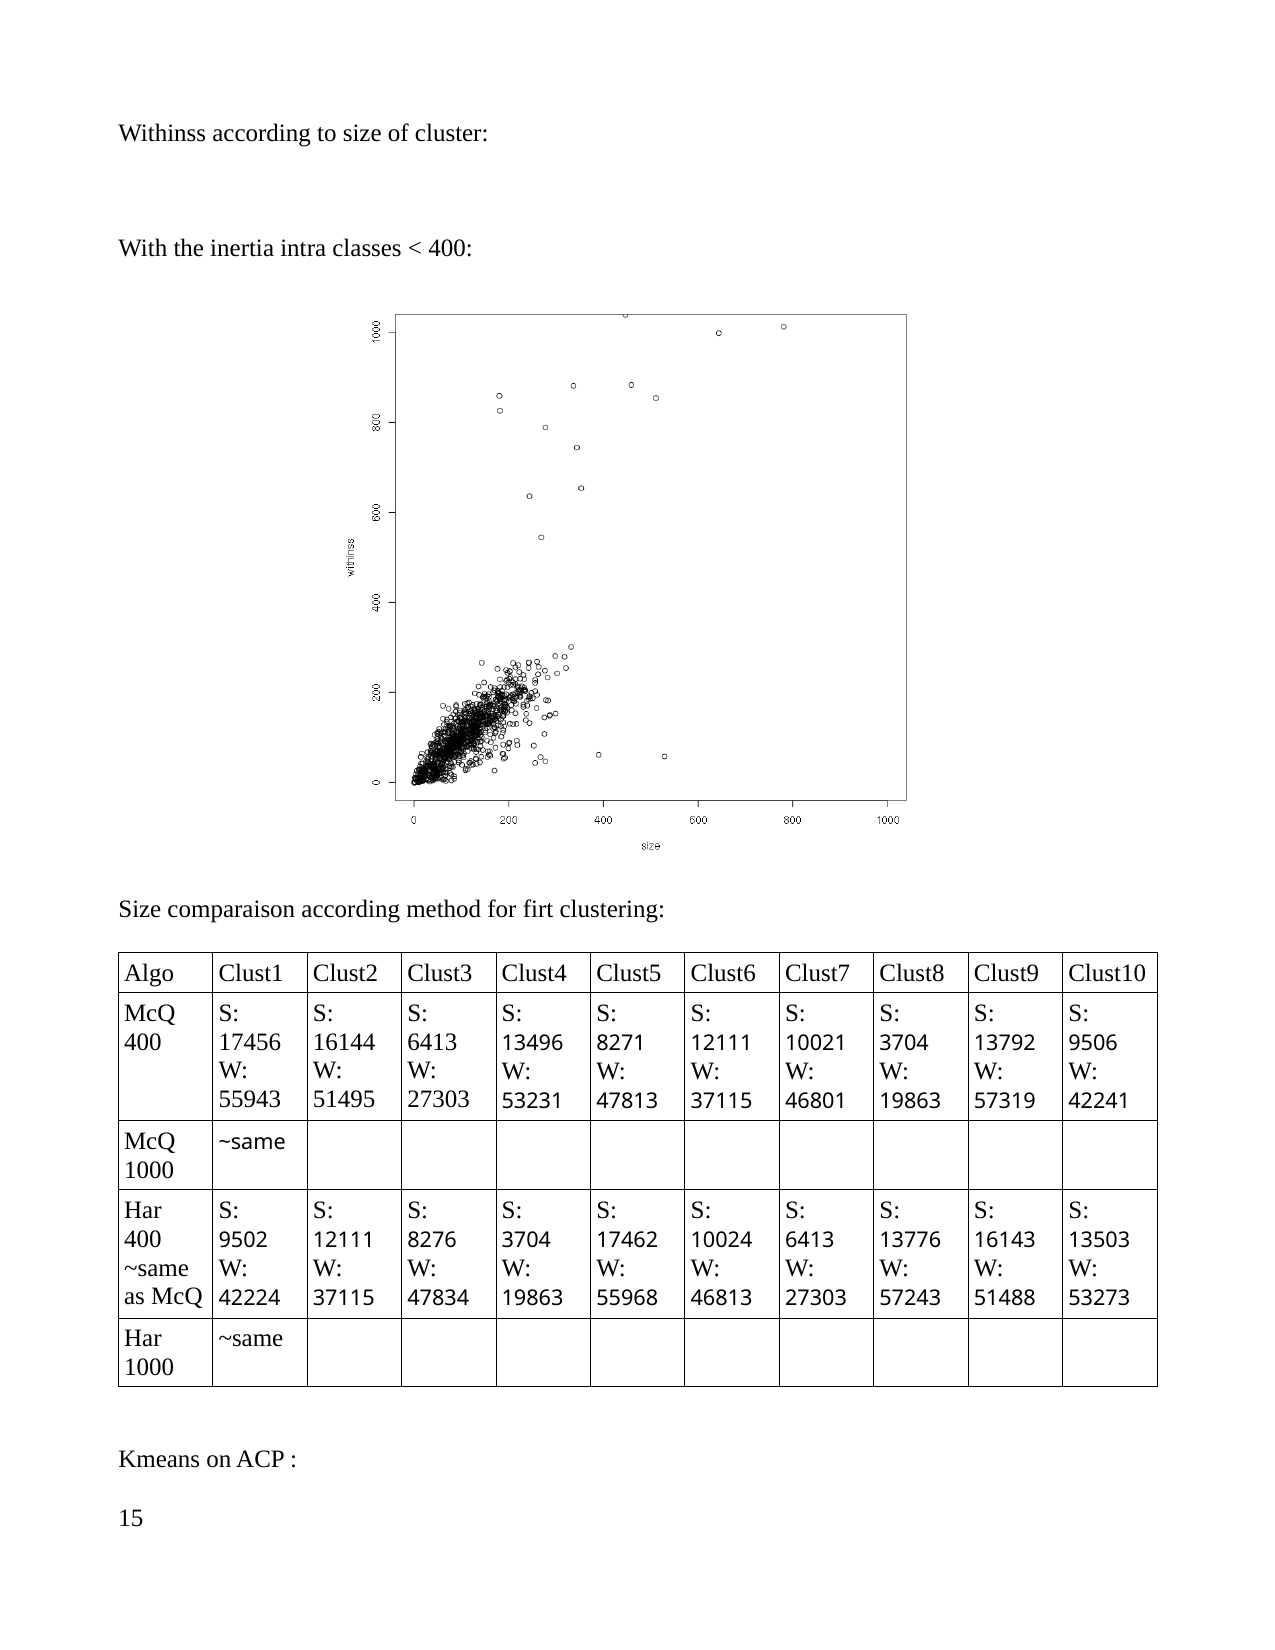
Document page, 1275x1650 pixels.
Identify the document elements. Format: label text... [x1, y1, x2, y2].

table_header Clust10 [1063, 953, 1157, 992]
table_cell S: 16143 W: 51488 [969, 1190, 1062, 1317]
table_header Clust9 [969, 953, 1062, 992]
table_cell Har 1000 [119, 1319, 212, 1386]
table_cell S: 3704 W: 19863 [497, 1190, 590, 1317]
table_cell ~same [213, 1121, 307, 1189]
table_cell S: 13496 W: 53231 [497, 993, 590, 1120]
table_header Clust5 [591, 953, 684, 992]
table_cell Har 400 ~same as McQ [119, 1190, 212, 1317]
table_cell S: 3704 W: 19863 [874, 993, 968, 1120]
table_cell McQ 1000 [119, 1121, 212, 1189]
table_cell [1063, 1121, 1157, 1189]
table_cell S: 8271 W: 47813 [591, 993, 684, 1120]
table_cell S: 9502 W: 42224 [213, 1190, 307, 1317]
table_cell S: 9506 W: 42241 [1063, 993, 1157, 1120]
text Withinss according to size of cluster: [118, 118, 1157, 147]
table_header Clust3 [402, 953, 496, 992]
table_cell S: 10024 W: 46813 [685, 1190, 779, 1317]
table_cell [402, 1319, 496, 1386]
table_header Clust8 [874, 953, 968, 992]
table_cell S: 13776 W: 57243 [874, 1190, 968, 1317]
table_cell S: 13792 W: 57319 [969, 993, 1062, 1120]
table_cell [780, 1319, 873, 1386]
table_cell [969, 1319, 1062, 1386]
table_cell S: 13503 W: 53273 [1063, 1190, 1157, 1317]
picture [342, 261, 933, 866]
table_header Clust2 [308, 953, 401, 992]
table_header Clust4 [497, 953, 590, 992]
table_cell [308, 1319, 401, 1386]
table_cell S: 17462 W: 55968 [591, 1190, 684, 1317]
text With the inertia intra classes < 400: [118, 233, 1157, 262]
table_cell [685, 1121, 779, 1189]
table_cell McQ 400 [119, 993, 212, 1120]
table_cell S: 10021 W: 46801 [780, 993, 873, 1120]
table_cell S: 16144 W: 51495 [308, 993, 401, 1120]
table_header Clust1 [213, 953, 307, 992]
text Size comparaison according method for firt clustering: [118, 894, 1157, 923]
table_cell S: 12111 W: 37115 [308, 1190, 401, 1317]
text Kmeans on ACP : [118, 1444, 1157, 1473]
table_cell S: 8276 W: 47834 [402, 1190, 496, 1317]
table_cell [591, 1319, 684, 1386]
table_cell S: 17456 W: 55943 [213, 993, 307, 1120]
table_cell [308, 1121, 401, 1189]
table_cell [591, 1121, 684, 1189]
table_cell [969, 1121, 1062, 1189]
table_cell [497, 1121, 590, 1189]
table_cell [685, 1319, 779, 1386]
table_header Algo [119, 953, 212, 992]
table_cell [497, 1319, 590, 1386]
table_header Clust7 [780, 953, 873, 992]
table_cell [874, 1319, 968, 1386]
table_cell S: 6413 W: 27303 [402, 993, 496, 1120]
table_cell [402, 1121, 496, 1189]
table_cell [780, 1121, 873, 1189]
table_cell [874, 1121, 968, 1189]
table_cell ~same [213, 1319, 307, 1386]
table_cell [1063, 1319, 1157, 1386]
table_cell S: 6413 W: 27303 [780, 1190, 873, 1317]
table_header Clust6 [685, 953, 779, 992]
table_cell S: 12111 W: 37115 [685, 993, 779, 1120]
